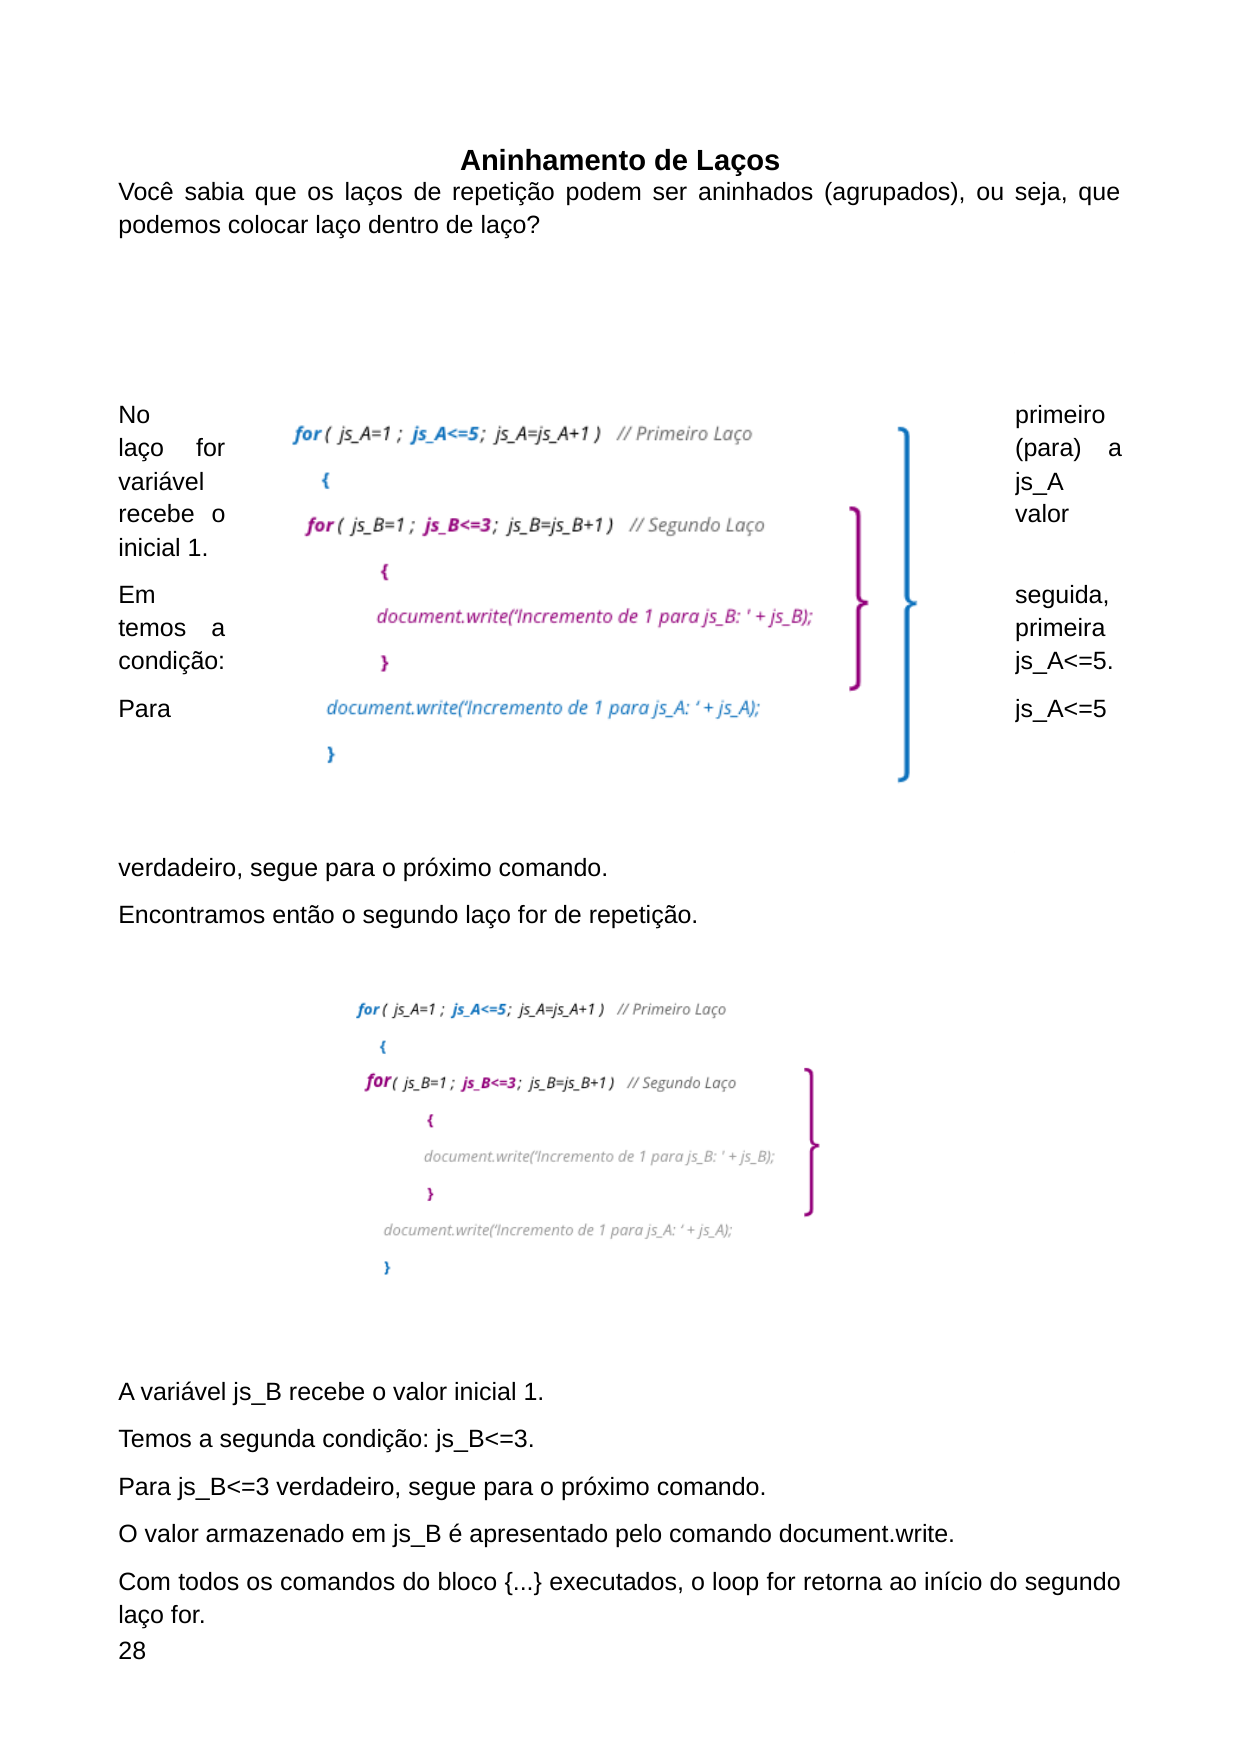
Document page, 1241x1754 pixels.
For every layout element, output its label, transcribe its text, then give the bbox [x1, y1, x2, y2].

text No primeiro laço for (para) a variável js_A recebe o valor inicial 1. [118, 400, 225, 561]
text No primeiro laço for (para) a variável js_A recebe o valor inicial 1. [1015, 400, 1122, 561]
text Encontramos então o segundo laço for de repetição. [118, 900, 1122, 929]
text Em seguida, temos a primeira condição: js_A<=5. [1015, 580, 1122, 675]
subtitle Aninhamento de Laços [118, 143, 1122, 177]
text Temos a segunda condição: js_B<=3. [118, 1424, 1122, 1453]
text A variável js_B recebe o valor inicial 1. [118, 1376, 1122, 1405]
text Com todos os comandos do bloco {...} executados, o loop for retorna ao início do segundo laço for. [118, 1567, 1122, 1629]
text Em seguida, temos a primeira condição: js_A<=5. [118, 580, 225, 675]
text Você sabia que os laços de repetição podem ser aninhados (agrupados), ou seja, que podemos colocar laço dentro de laço? [118, 177, 1122, 239]
text Para js_B<=3 verdadeiro, segue para o próximo comando. [118, 1472, 1122, 1500]
text Para js_A<=5 verdadeiro, segue para o próximo comando. [118, 694, 1122, 882]
text O valor armazenado em js_B é apresentado pelo comando document.write. [118, 1519, 1122, 1548]
